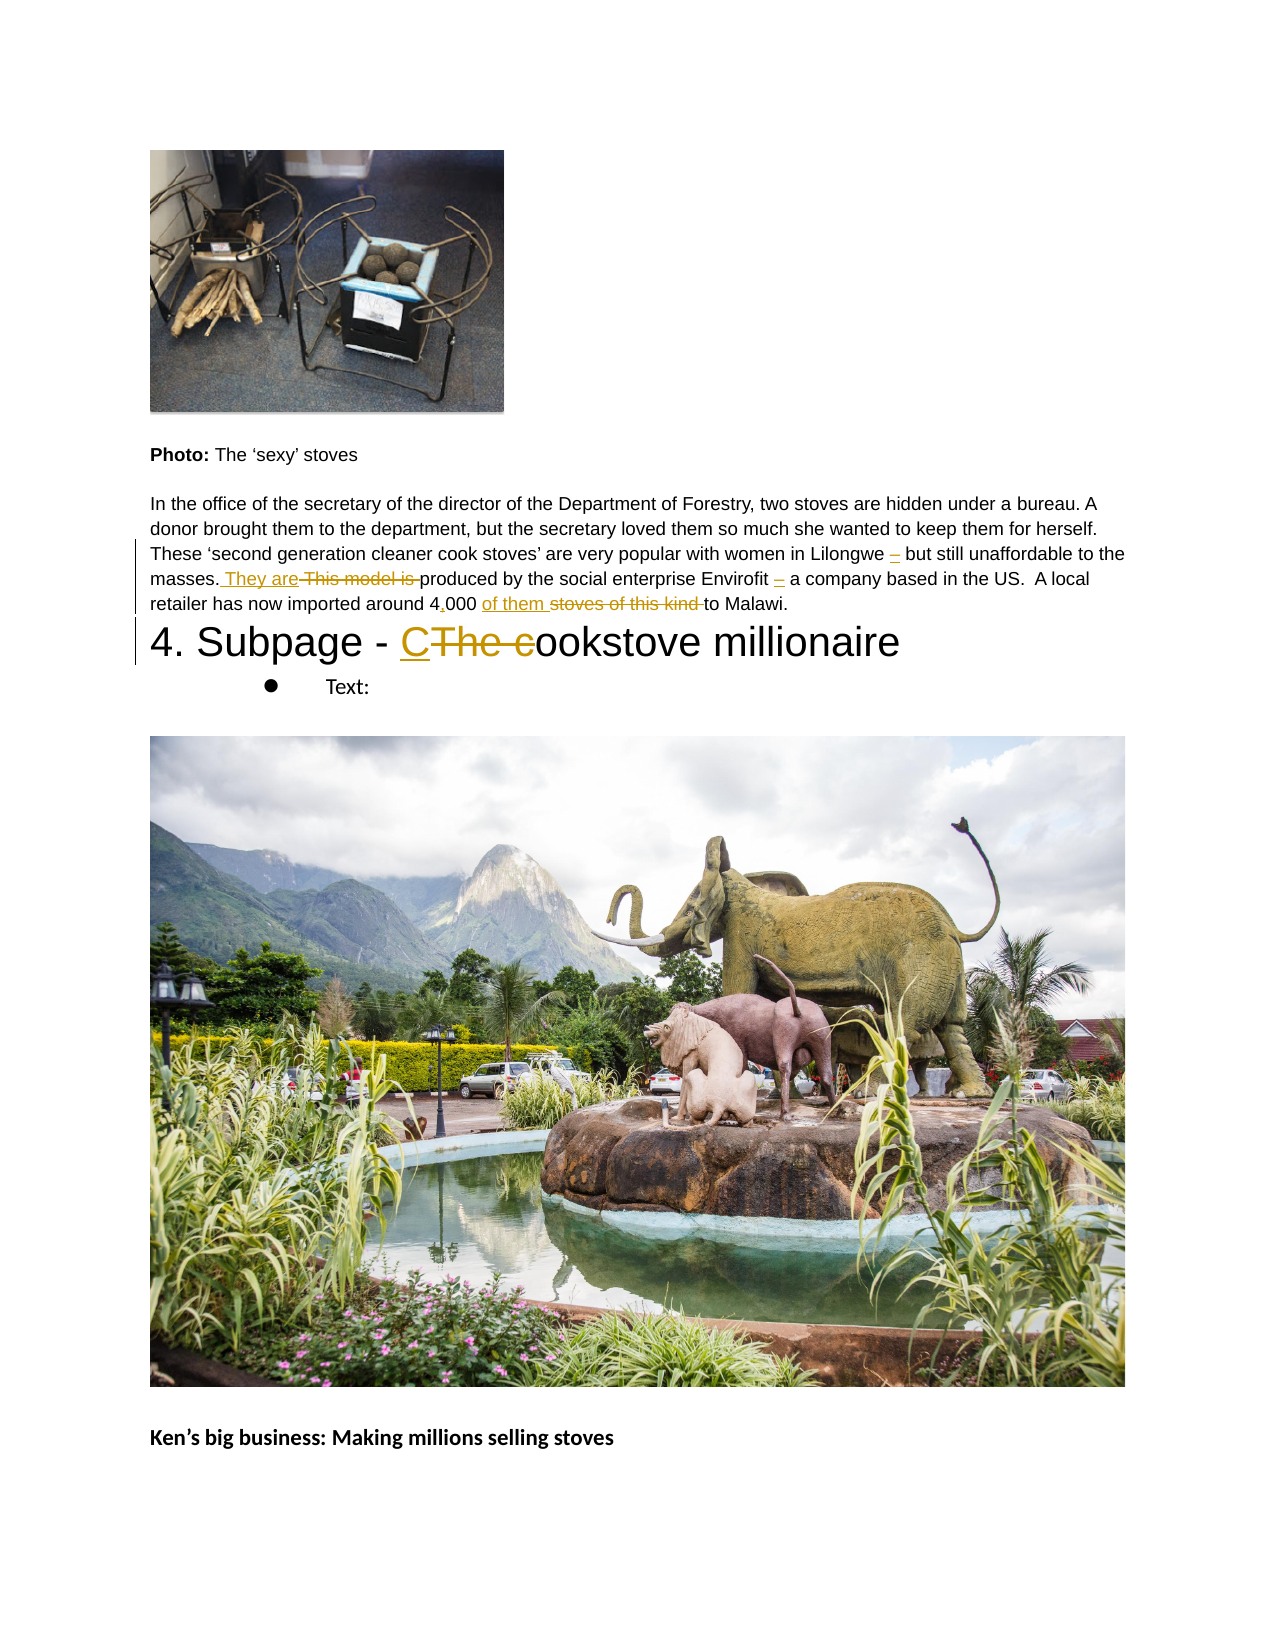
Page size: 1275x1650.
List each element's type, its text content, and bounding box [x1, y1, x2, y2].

text In the office of the secretary of the director of the Department of Forestry, two stoves are hidden under a bureau. A donor brought them to the department, but the secretary loved them so much she wanted to keep them for herself. These ‘second generation cleaner cook stoves’ are very popular with women in Lilongwe – but still unaffordable to the masses. They areproduced by the social enterprise Envirofit – a company based in the US. A local retailer has now imported around 4,000 of them to Malawi. [150, 493, 1125, 614]
list Text: [225, 672, 1125, 700]
picture [150, 150, 505, 415]
text Photo: The ‘sexy’ stoves [150, 443, 1125, 465]
text Ken’s big business: Making millions selling stoves [150, 1423, 1125, 1451]
picture [150, 736, 1125, 1387]
subtitle 4. Subpage - Cookstove millionaire [150, 617, 1125, 665]
